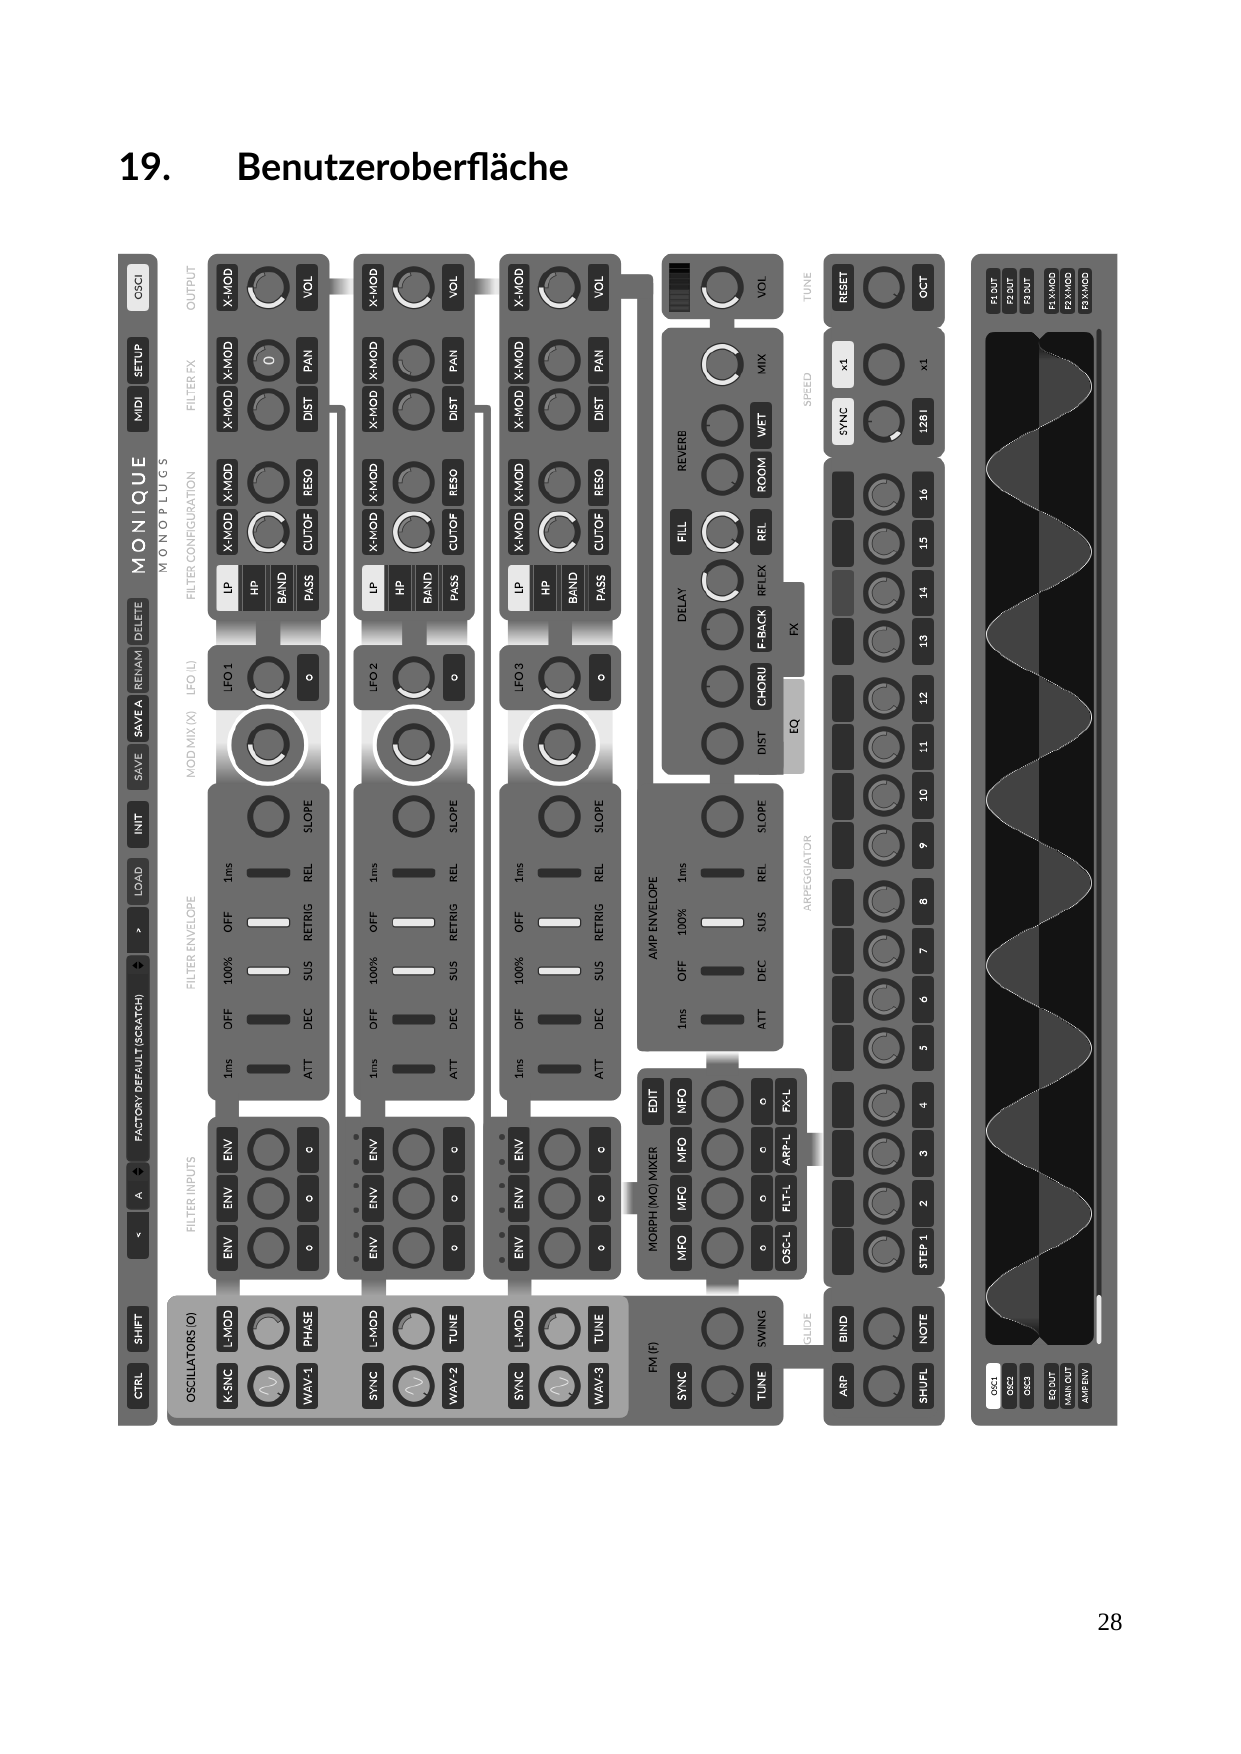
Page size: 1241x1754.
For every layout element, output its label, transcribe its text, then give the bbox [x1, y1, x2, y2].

picture [118, 253, 1118, 1426]
subtitle Benutzeroberfläche [118, 143, 1122, 189]
